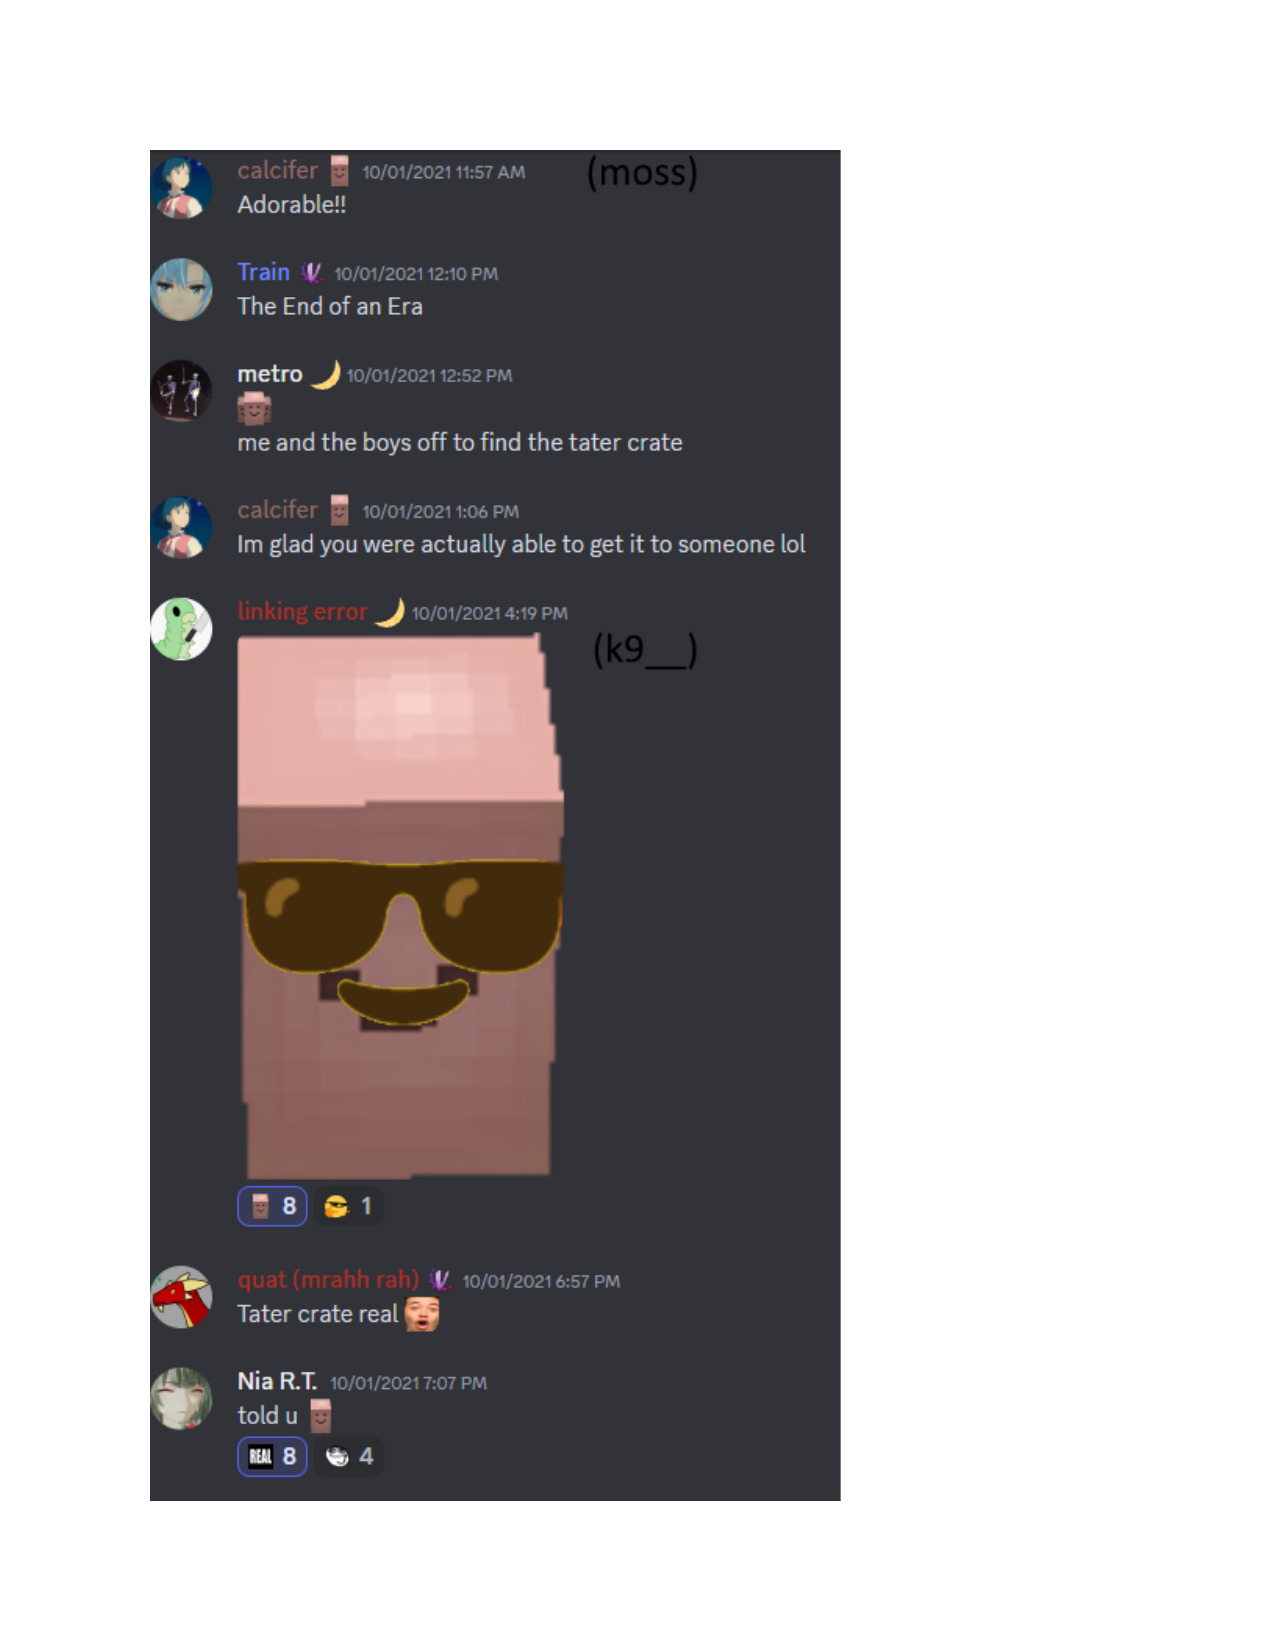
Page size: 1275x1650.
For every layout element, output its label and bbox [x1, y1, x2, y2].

picture [150, 150, 841, 1501]
